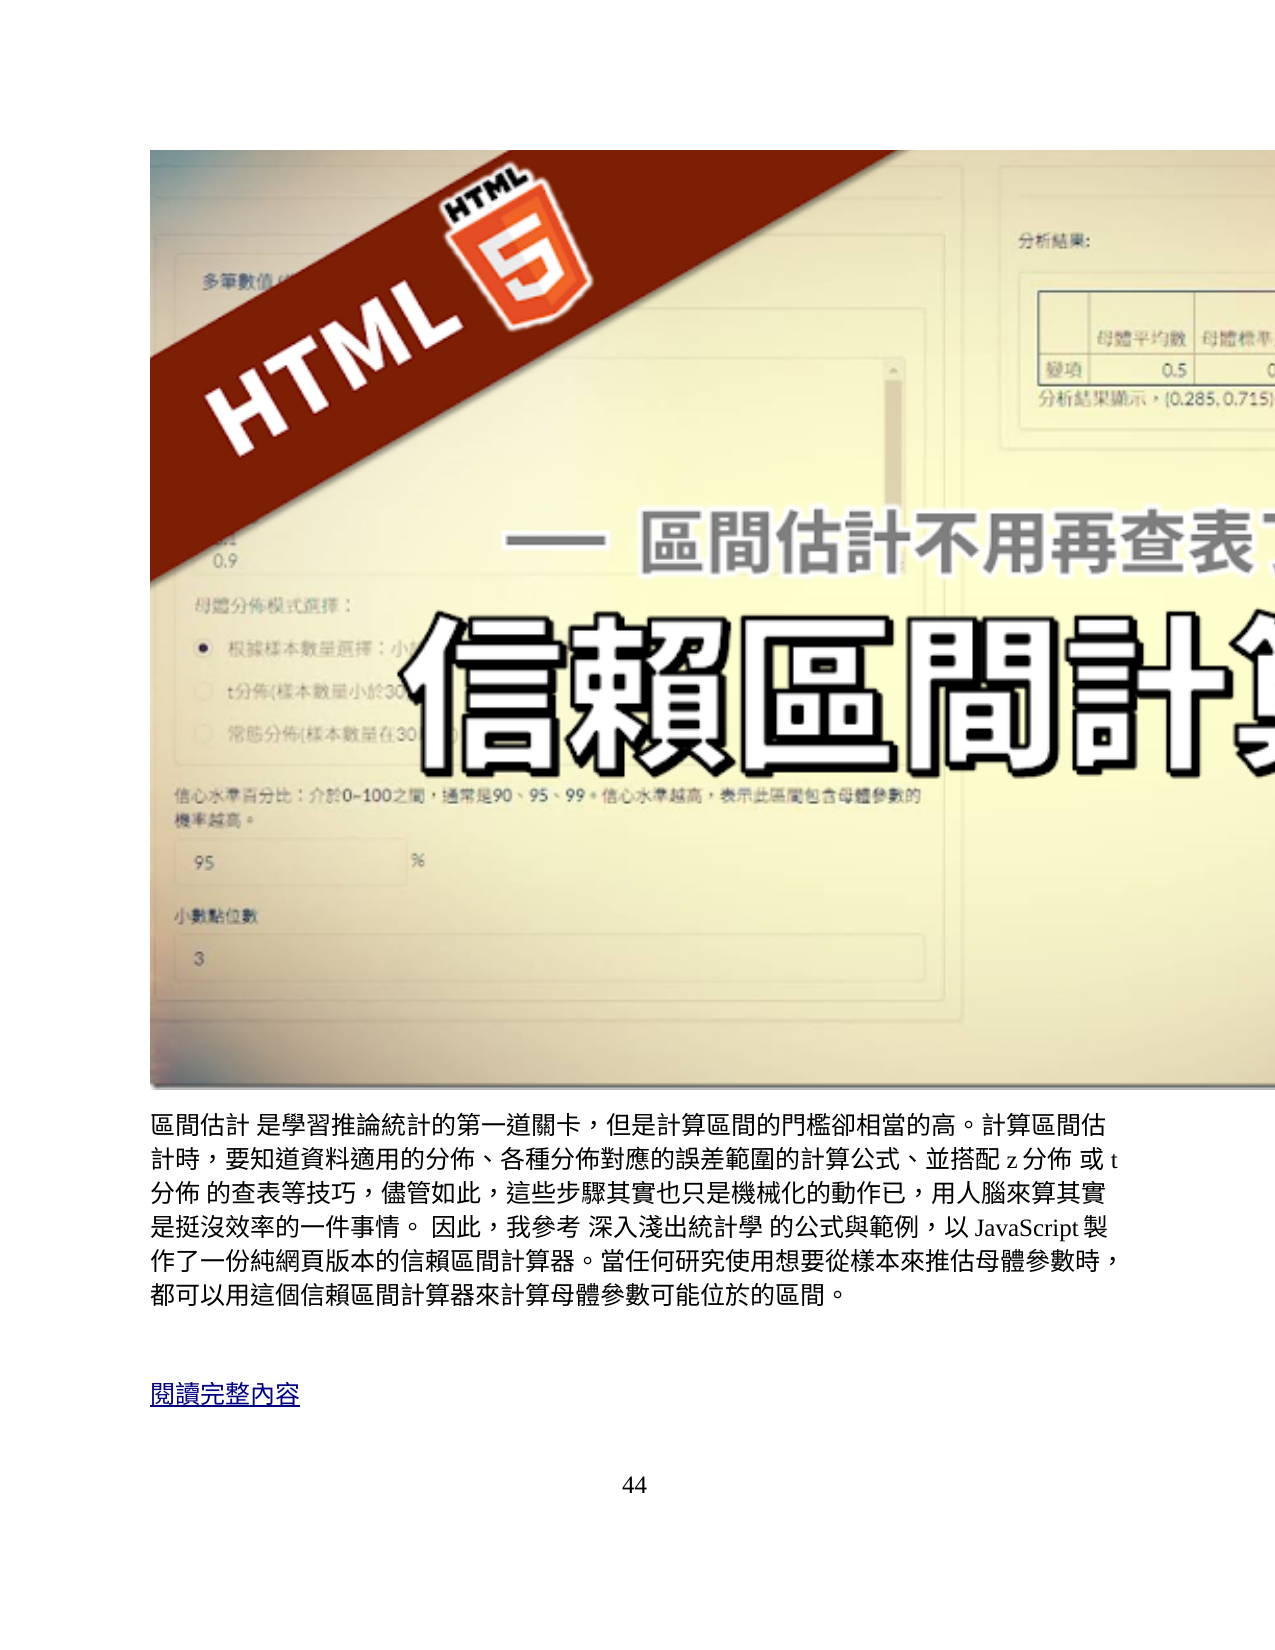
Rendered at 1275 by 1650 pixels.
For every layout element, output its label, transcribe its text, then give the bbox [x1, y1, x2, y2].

picture [150, 150, 1275, 1090]
text 區間估計 是學習推論統計的第一道關卡，但是計算區間的門檻卻相當的高。計算區間估計時，要知道資料適用的分佈、各種分佈對應的誤差範圍的計算公式、並搭配 z分佈 或 t分佈 的查表等技巧，儘管如此，這些步驟其實也只是機械化的動作已，用人腦來算其實是挺沒效率的一件事情。 因此，我參考 深入淺出統計學 的公式與範例，以JavaScript製作了一份純網頁版本的信賴區間計算器。當任何研究使用想要從樣本來推估母體參數時，都可以用這個信賴區間計算器來計算母體參數可能位於的區間。 [150, 1107, 1125, 1312]
text 閱讀完整內容 [150, 1376, 1125, 1411]
